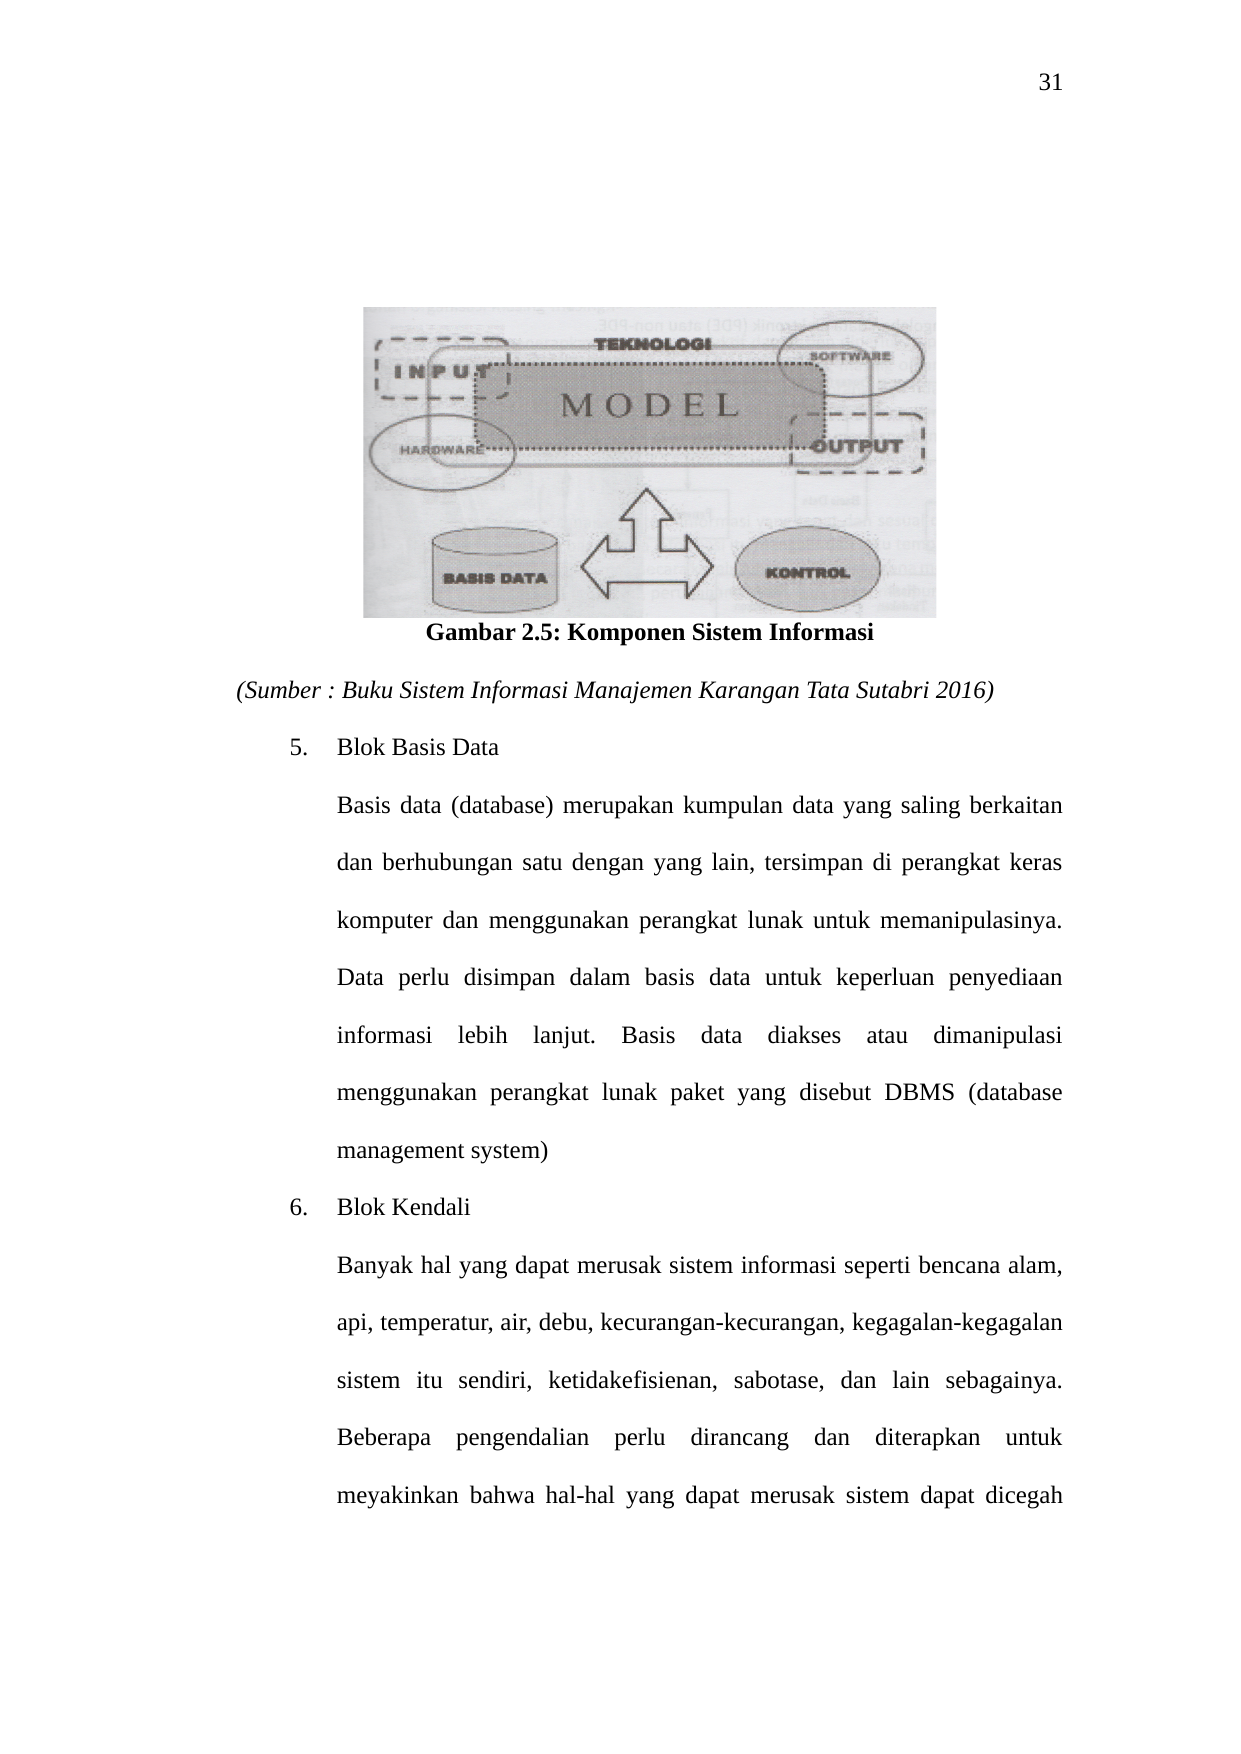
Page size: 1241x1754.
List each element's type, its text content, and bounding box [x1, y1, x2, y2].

picture [363, 307, 937, 618]
list Blok Basis Data [289, 732, 1063, 761]
text (Sumber : Buku Sistem Informasi Manajemen Karangan Tata Sutabri 2016) [236, 295, 1063, 704]
text Gambar 2.5: Komponen Sistem Informasi [363, 618, 936, 646]
list Basis data (database) merupakan kumpulan data yang saling berkaitan dan berhubungan satu dengan yang lain, tersimpan di perangkat keras komputer dan menggunakan perangkat lunak untuk memanipulasinya. Data perlu disimpan dalam basis data untuk keperluan penyediaan informasi lebih lanjut. Basis data diakses atau dimanipulasi menggunakan perangkat lunak paket yang disebut DBMS (database management system) [289, 790, 1063, 1164]
list Banyak hal yang dapat merusak sistem informasi seperti bencana alam, api, temperatur, air, debu, kecurangan-kecurangan, kegagalan-kegagalan sistem itu sendiri, ketidakefisienan, sabotase, dan lain sebagainya. Beberapa pengendalian perlu dirancang dan diterapkan untuk meyakinkan bahwa hal-hal yang dapat merusak sistem dapat dicegah [289, 1250, 1063, 1509]
list Blok Kendali [289, 1192, 1063, 1221]
